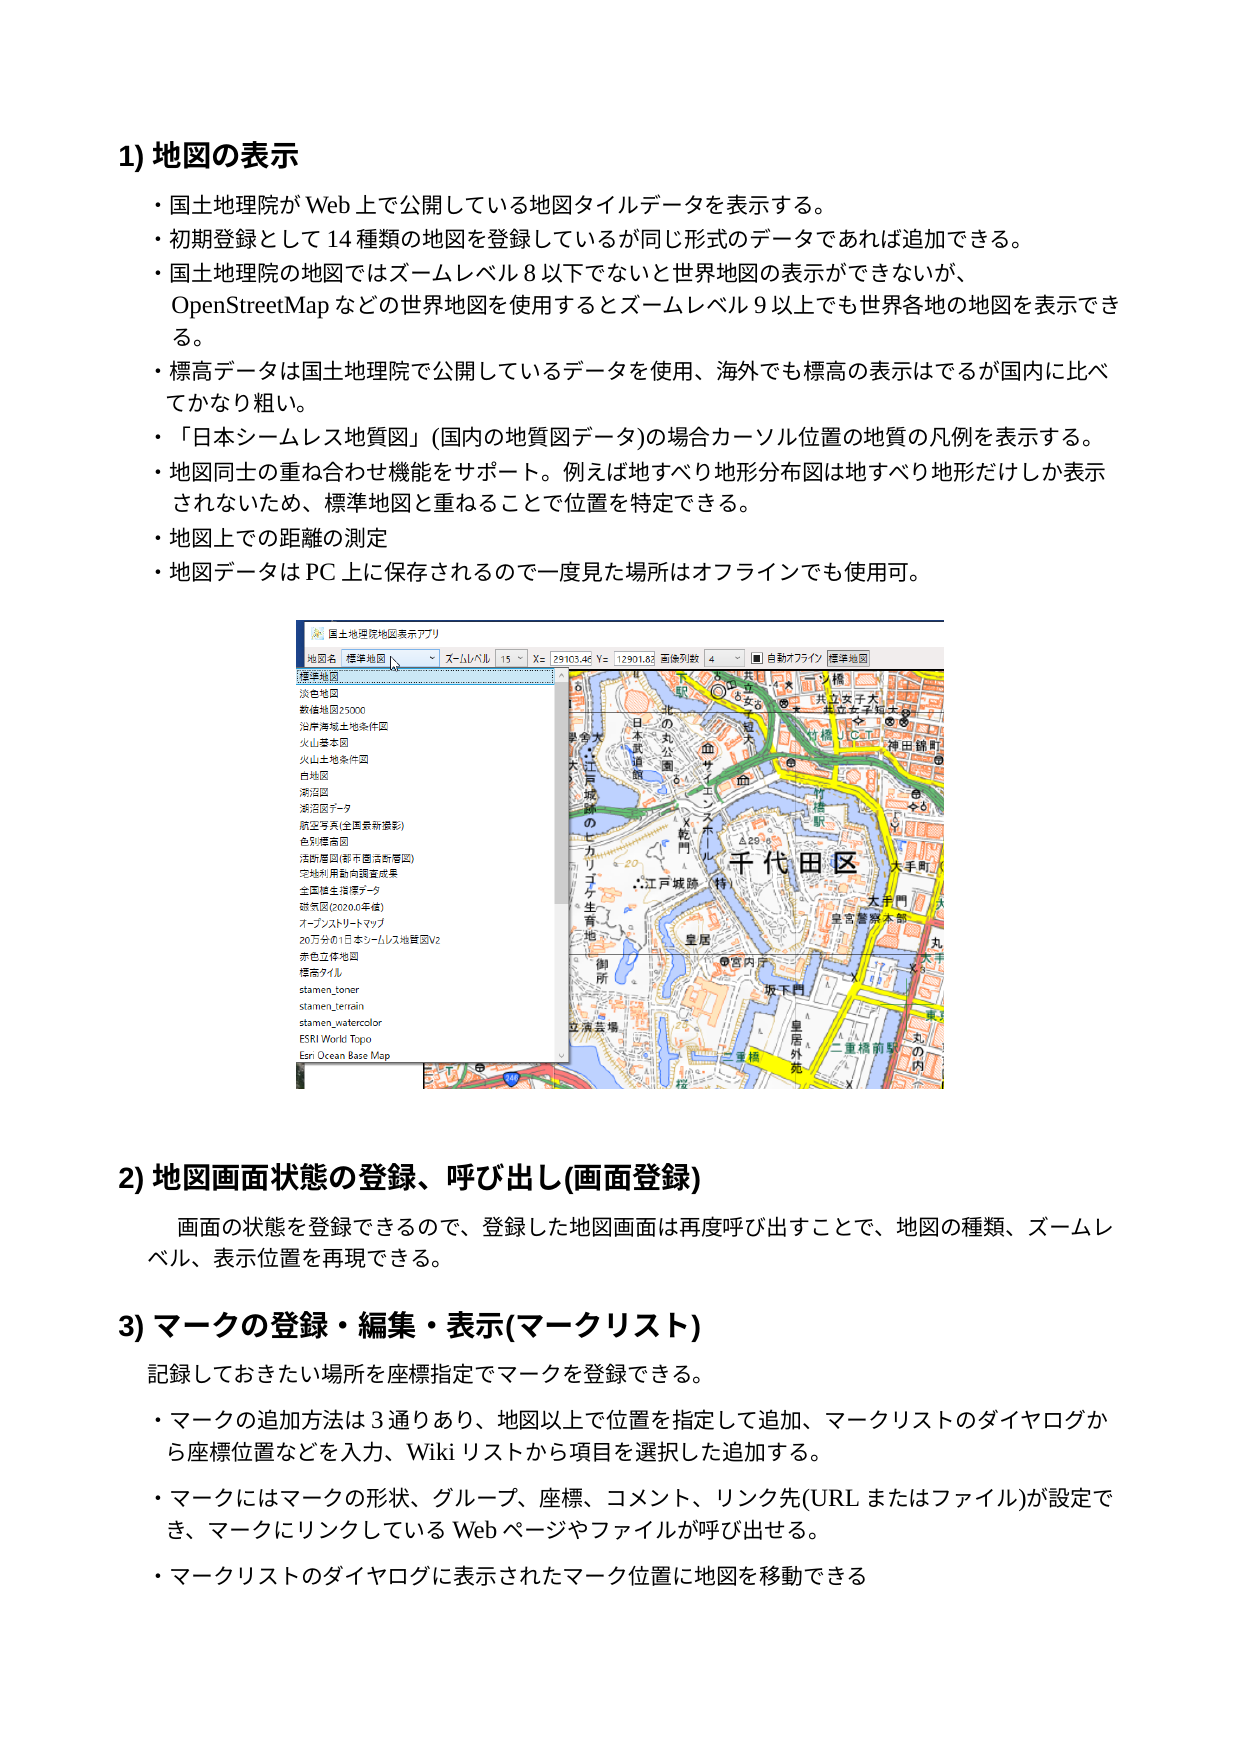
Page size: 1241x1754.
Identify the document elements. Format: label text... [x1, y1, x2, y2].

subtitle 2) 地図画面状態の登録、呼び出し(画面登録) [118, 1154, 1122, 1197]
text ・マークの追加方法は3通りあり、地図以上で位置を指定して追加、マークリストのダイヤログから座標位置などを入力、Wikiリストから項目を選択した追加する。 [148, 1403, 1122, 1467]
text ・マークリストのダイヤログに表示されたマーク位置に地図を移動できる [148, 1559, 1122, 1591]
picture [296, 620, 944, 1089]
text ・地図データはPC上に保存されるので一度見た場所はオフラインでも使用可。 [148, 555, 1122, 587]
text ・標高データは国土地理院で公開しているデータを使用、海外でも標高の表示はでるが国内に比べてかなり粗い。 [148, 354, 1122, 417]
text ・地図上での距離の測定 [148, 521, 1122, 552]
text 記録しておきたい場所を座標指定でマークを登録できる。 [118, 1357, 1122, 1389]
text ・「日本シームレス地質図」(国内の地質図データ)の場合カーソル位置の地質の凡例を表示する。 [118, 420, 1122, 452]
text ・地図同士の重ね合わせ機能をサポート。例えば地すべり地形分布図は地すべり地形だけしか表示されないため、標準地図と重ねることで位置を特定できる。 [148, 454, 1122, 518]
text ・国土地理院の地図ではズームレベル8以下でないと世界地図の表示ができないが、OpenStreetMapなどの世界地図を使用するとズームレベル9以上でも世界各地の地図を表示できる。 [148, 256, 1122, 351]
text ・マークにはマークの形状、グループ、座標、コメント、リンク先(URLまたはファイル)が設定でき、マークにリンクしているWebページやファイルが呼び出せる。 [148, 1481, 1122, 1544]
text 画面の状態を登録できるので、登録した地図画面は再度呼び出すことで、地図の種類、ズームレベル、表示位置を再現できる。 [148, 1209, 1122, 1273]
subtitle 3) マークの登録・編集・表示(マークリスト) [118, 1302, 1122, 1344]
text ・国土地理院がWeb上で公開している地図タイルデータを表示する。 [118, 188, 1122, 219]
subtitle 1) 地図の表示 [118, 133, 1122, 175]
text ・初期登録として14種類の地図を登録しているが同じ形式のデータであれば追加できる。 [118, 222, 1122, 254]
